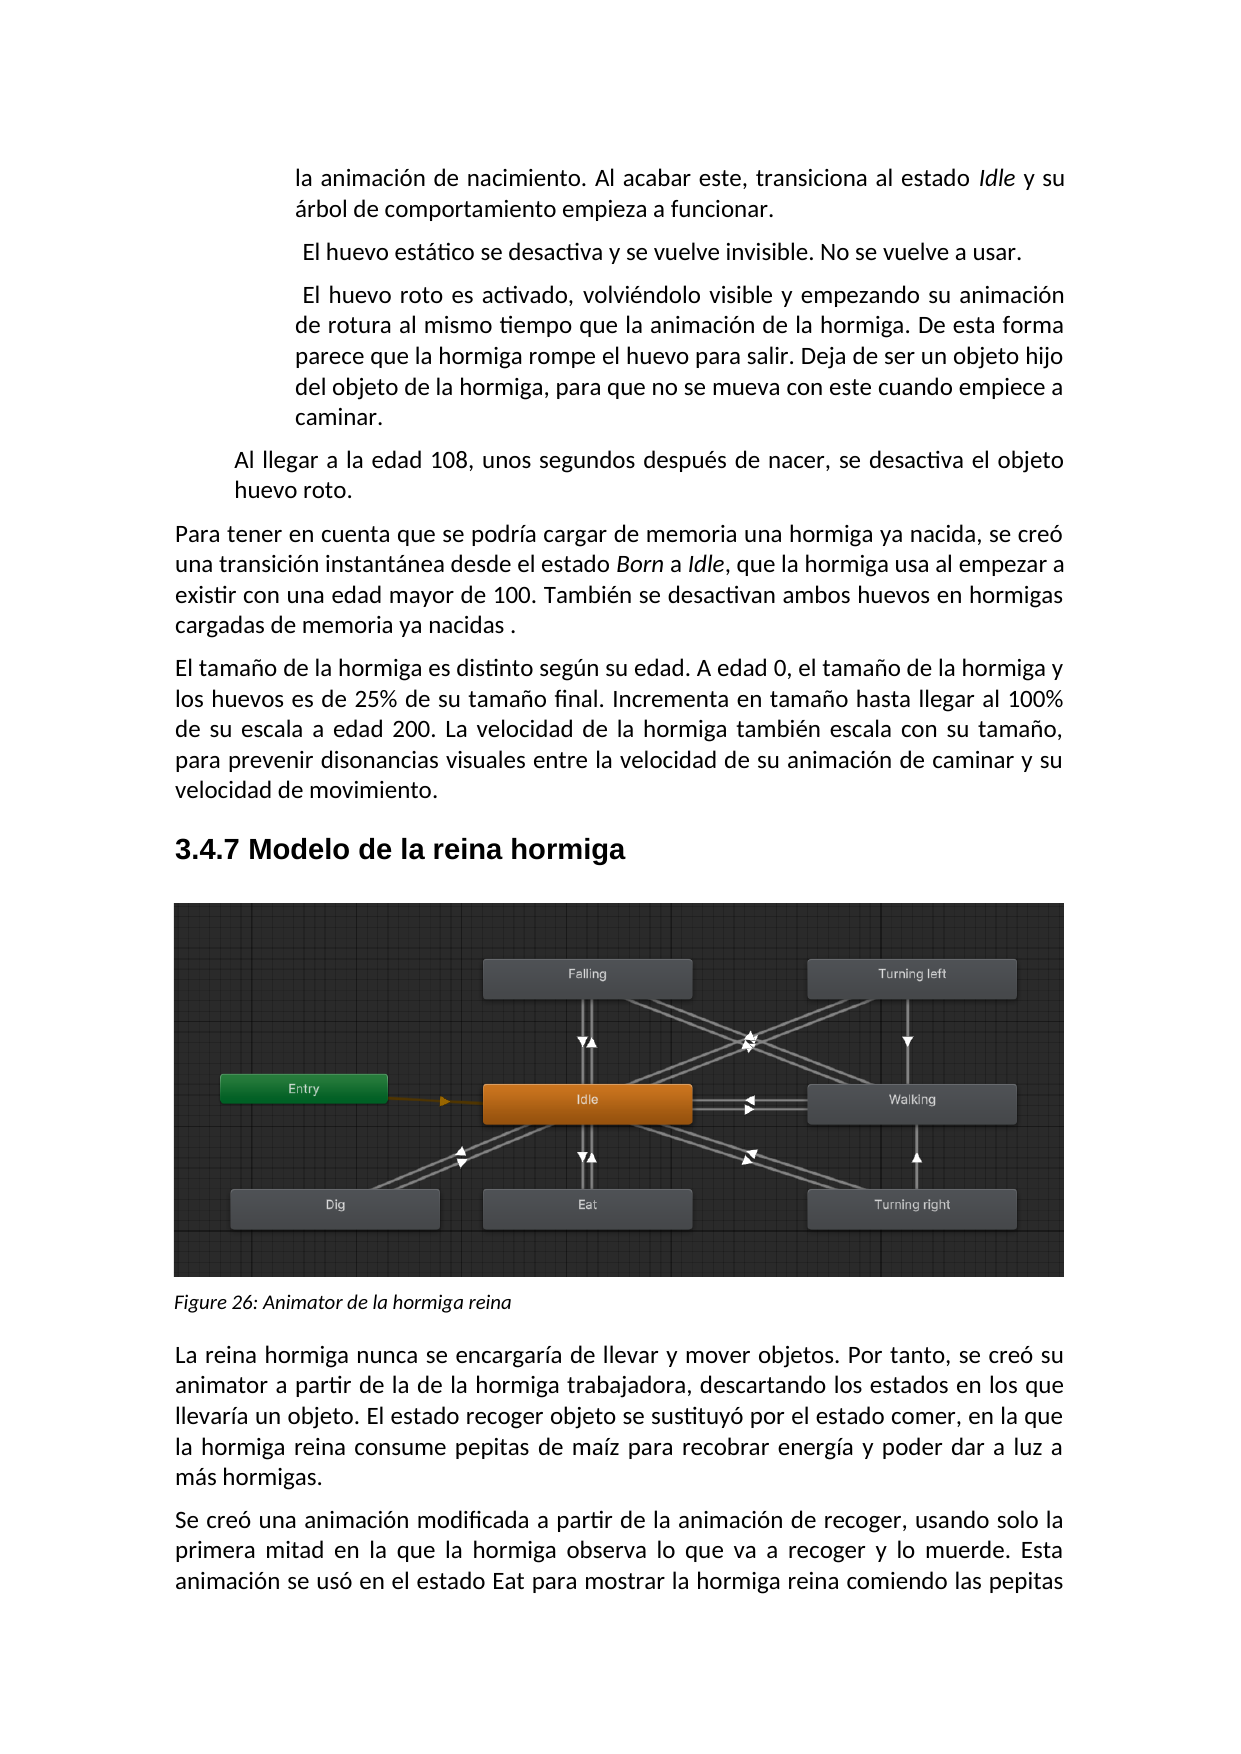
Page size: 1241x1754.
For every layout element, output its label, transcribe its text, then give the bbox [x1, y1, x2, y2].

list El huevo roto es activado, volviéndolo visible y empezando su animación de rotura al mismo tiempo que la animación de la hormiga. De esta forma parece que la hormiga rompe el huevo para salir. Deja de ser un objeto hijo del objeto de la hormiga, para que no se mueva con este cuando empiece a caminar. [253, 279, 1065, 432]
list la animación de nacimiento. Al acabar este, transiciona al estado Idle y su árbol de comportamiento empieza a funcionar. [253, 162, 1065, 223]
list El huevo estático se desactiva y se vuelve invisible. No se vuelve a usar. [253, 236, 1065, 267]
text Para tener en cuenta que se podría cargar de memoria una hormiga ya nacida, se creó una transición instantánea desde el estado Born a Idle, que la hormiga usa al empezar a existir con una edad mayor de 100. También se desactivan ambos huevos en hormigas cargadas de memoria ya nacidas . [175, 518, 1065, 640]
text La reina hormiga nunca se encargaría de llevar y mover objetos. Por tanto, se creó su animator a partir de la de la hormiga trabajadora, descartando los estados en los que llevaría un objeto. El estado recoger objeto se sustituyó por el estado comer, en la que la hormiga reina consume pepitas de maíz para recobrar energía y poder dar a luz a más hormigas. [174, 878, 1065, 1492]
subtitle Modelo de la reina hormiga [175, 832, 1065, 866]
list Al llegar a la edad 108, unos segundos después de nacer, se desactiva el objeto huevo roto. [204, 444, 1065, 505]
text Se creó una animación modificada a partir de la animación de recoger, usando solo la primera mitad en la que la hormiga observa lo que va a recoger y lo muerde. Esta animación se usó en el estado Eat para mostrar la hormiga reina comiendo las pepitas [175, 1504, 1065, 1596]
text Figure 26: Animator de la hormiga reina [174, 1277, 1064, 1315]
text El tamaño de la hormiga es distinto según su edad. A edad 0, el tamaño de la hormiga y los huevos es de 25% de su tamaño final. Incrementa en tamaño hasta llegar al 100% de su escala a edad 200. La velocidad de la hormiga también escala con su tamaño, para prevenir disonancias visuales entre la velocidad de su animación de caminar y su velocidad de movimiento. [175, 652, 1065, 805]
picture [173, 903, 1064, 1277]
